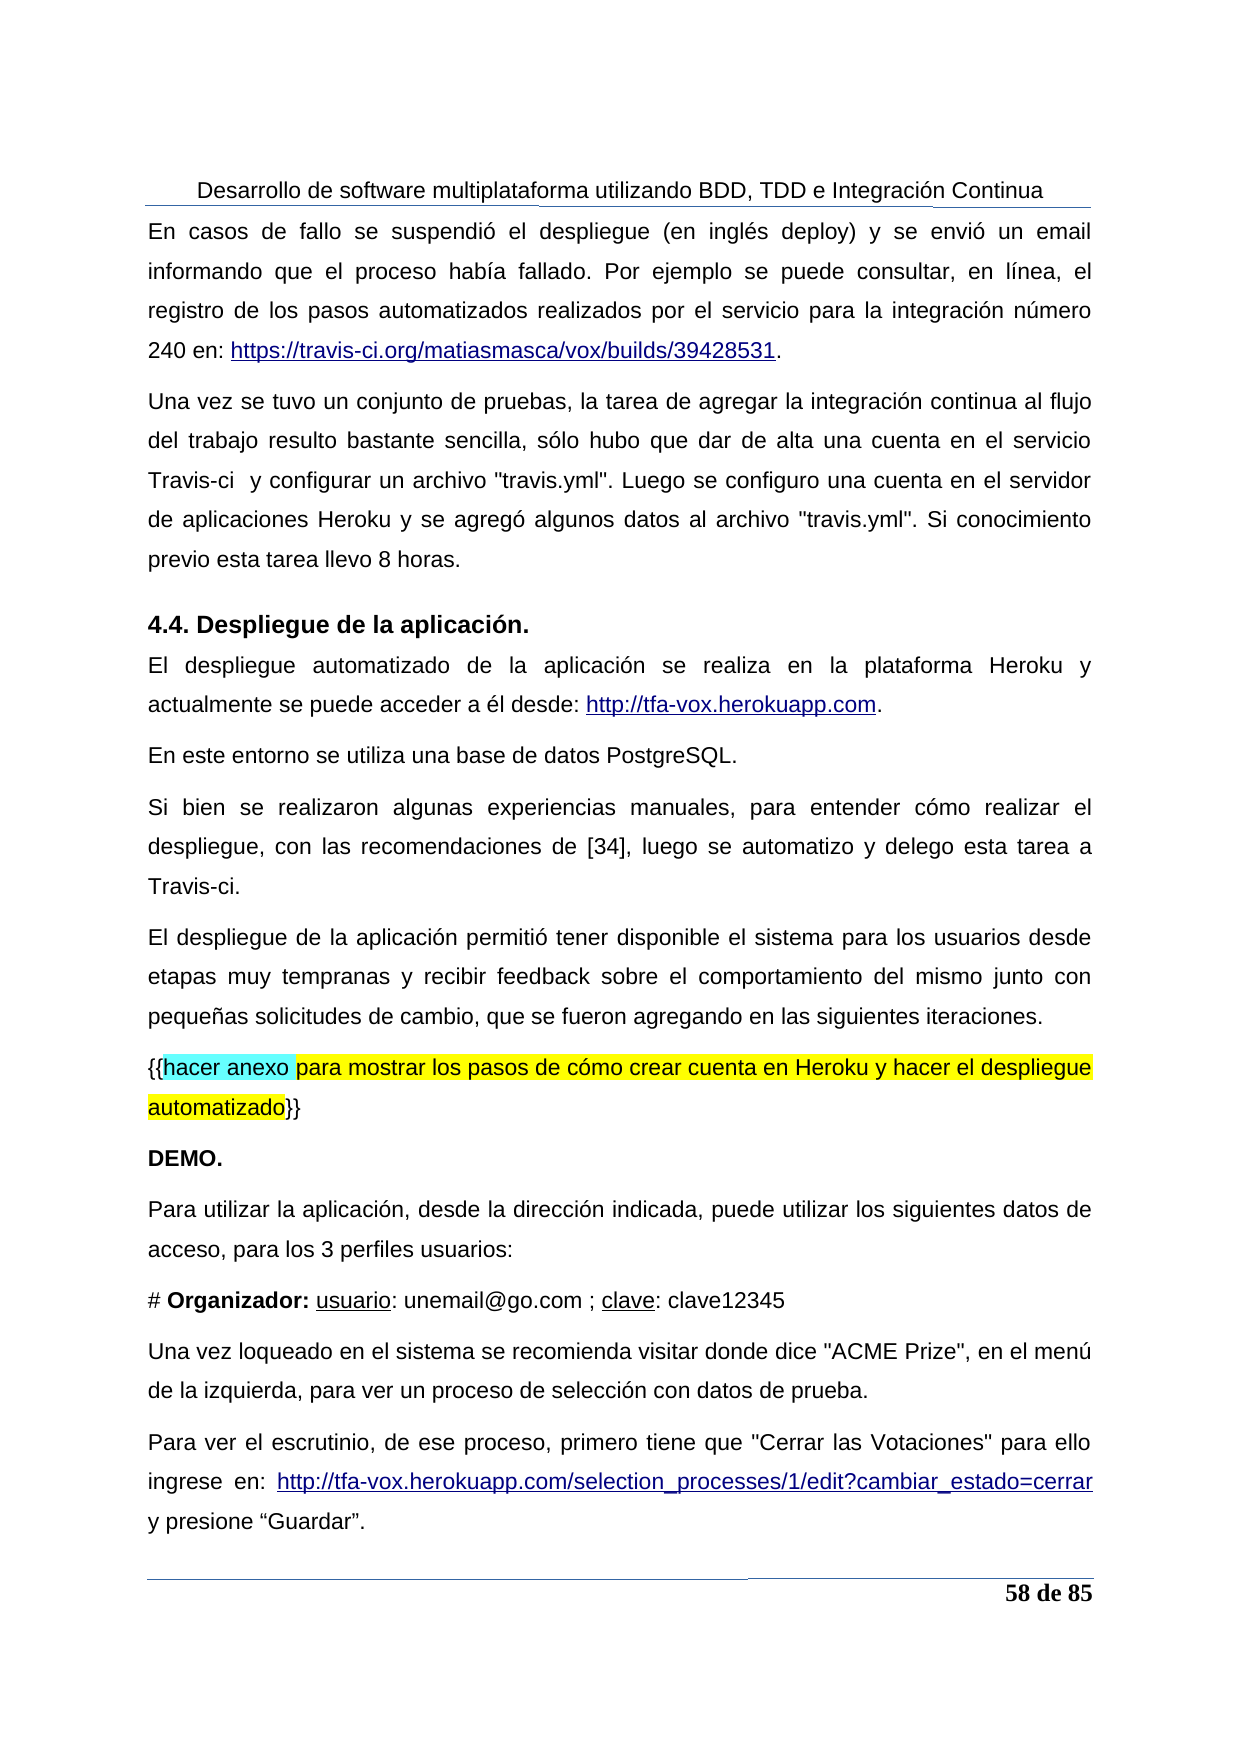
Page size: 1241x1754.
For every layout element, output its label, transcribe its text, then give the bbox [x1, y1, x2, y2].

text {{hacer anexo para mostrar los pasos de cómo crear cuenta en Heroku y hacer el despliegue automatizado}} [148, 1054, 1093, 1120]
text # Organizador: usuario: unemail@go.com ; clave: clave12345 [148, 1287, 1093, 1313]
text Una vez se tuvo un conjunto de pruebas, la tarea de agregar la integración continua al flujo del trabajo resulto bastante sencilla, sólo hubo que dar de alta una cuenta en el servicio Travis-ci y configurar un archivo "travis.yml". Luego se configuro una cuenta en el servidor de aplicaciones Heroku y se agregó algunos datos al archivo "travis.yml". Si conocimiento previo esta tarea llevo 8 horas. [148, 388, 1093, 572]
text DEMO. [148, 1145, 1093, 1171]
text El despliegue de la aplicación permitió tener disponible el sistema para los usuarios desde etapas muy tempranas y recibir feedback sobre el comportamiento del mismo junto con pequeñas solicitudes de cambio, que se fueron agregando en las siguientes iteraciones. [148, 924, 1093, 1029]
text Para utilizar la aplicación, desde la dirección indicada, puede utilizar los siguientes datos de acceso, para los 3 perfiles usuarios: [148, 1196, 1093, 1262]
text Si bien se realizaron algunas experiencias manuales, para entender cómo realizar el despliegue, con las recomendaciones de [34], luego se automatizo y delego esta tarea a Travis-ci. [148, 794, 1093, 899]
text El despliegue automatizado de la aplicación se realiza en la plataforma Heroku y actualmente se puede acceder a él desde: http://tfa-vox.herokuapp.com. [148, 652, 1093, 717]
text En este entorno se utiliza una base de datos PostgreSQL. [148, 742, 1093, 769]
text Para ver el escrutinio, de ese proceso, primero tiene que "Cerrar las Votaciones" para ello ingrese en: http://tfa-vox.herokuapp.com/selection_processes/1/edit?cambiar_estado=cerrar y presione “Guardar”. [148, 1429, 1093, 1534]
text Una vez loqueado en el sistema se recomienda visitar donde dice "ACME Prize", en el menú de la izquierda, para ver un proceso de selección con datos de prueba. [148, 1338, 1093, 1404]
text En casos de fallo se suspendió el despliegue (en inglés deploy) y se envió un email informando que el proceso había fallado. Por ejemplo se puede consultar, en línea, el registro de los pasos automatizados realizados por el servicio para la integración número 240 en: https://travis-ci.org/matiasmasca/vox/builds/39428531. [148, 218, 1093, 363]
subtitle 4.4. Despliegue de la aplicación. [148, 610, 1093, 639]
